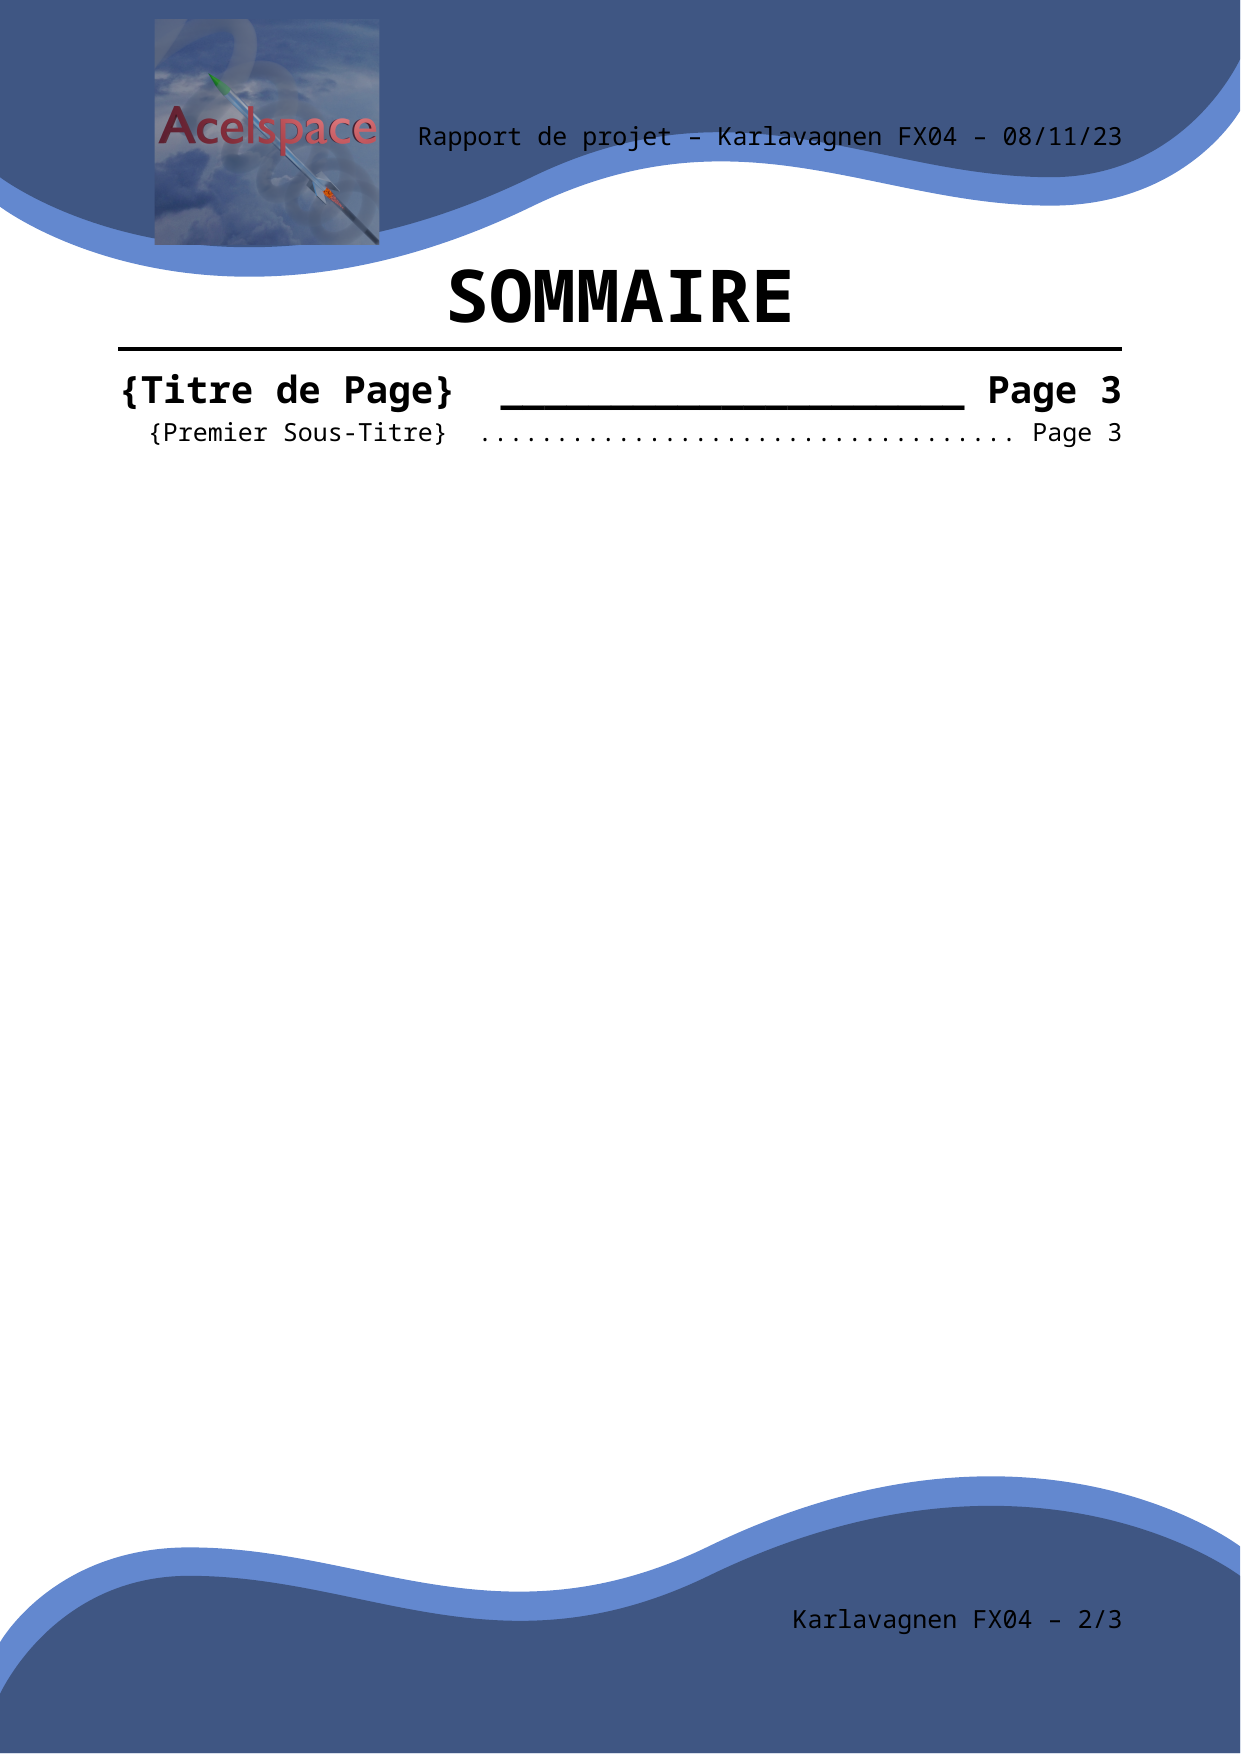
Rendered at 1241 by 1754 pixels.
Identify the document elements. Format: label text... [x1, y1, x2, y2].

text {Titre de Page} Page 3 [118, 363, 1122, 414]
subtitle Sommaire [118, 209, 1122, 347]
text {Premier Sous-Titre} Page 3 [148, 414, 1122, 448]
picture [154, 19, 380, 245]
